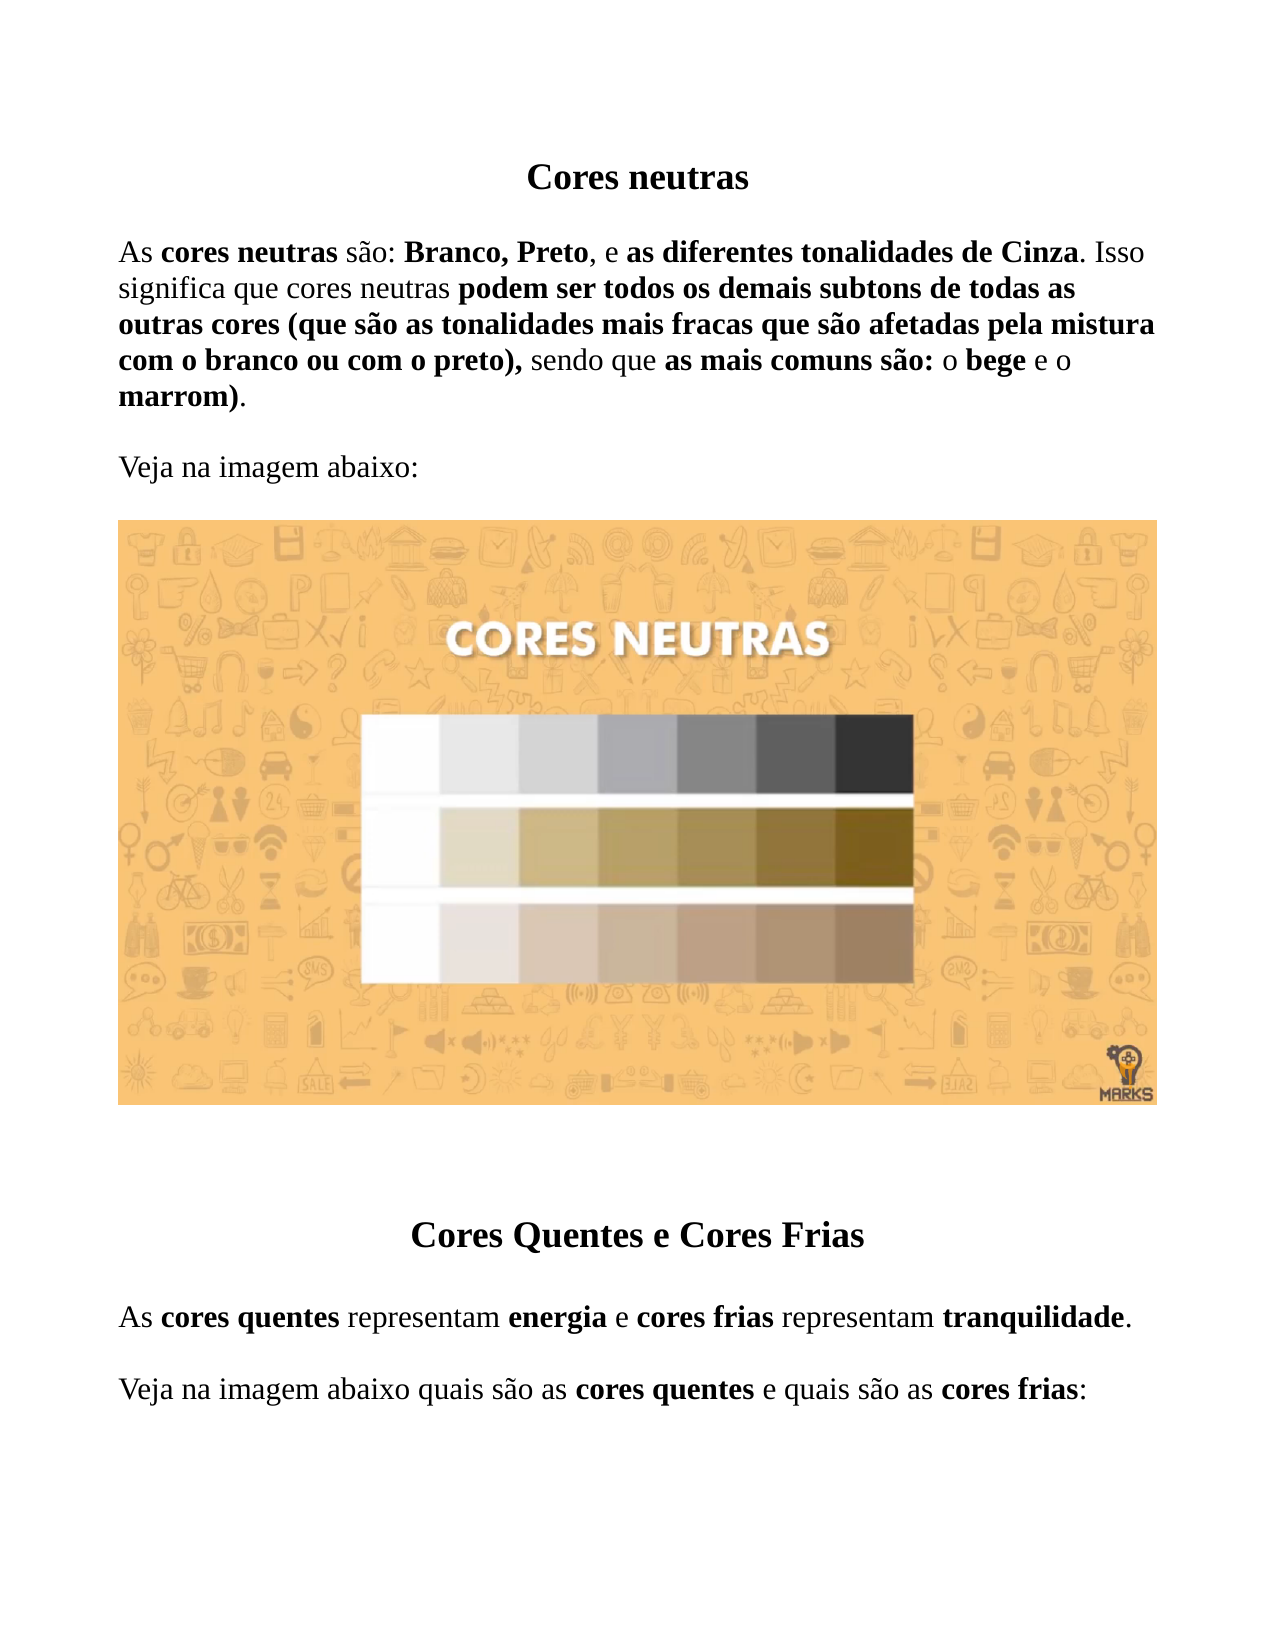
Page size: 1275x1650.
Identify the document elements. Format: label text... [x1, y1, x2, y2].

text Cores neutras [118, 154, 1157, 197]
text Cores Quentes e Cores Frias [118, 1212, 1157, 1256]
text As cores neutras são: Branco, Preto, e as diferentes tonalidades de Cinza. Isso significa que cores neutras podem ser todos os demais subtons de todas as outras cores (que são as tonalidades mais fracas que são afetadas pela mistura com o branco ou com o preto), sendo que as mais comuns são: o bege e o marrom). [118, 233, 1157, 413]
picture [118, 520, 1157, 1105]
text Veja na imagem abaixo quais são as cores quentes e quais são as cores frias: [118, 1371, 1157, 1406]
text As cores quentes representam energia e cores frias representam tranquilidade. [118, 1299, 1157, 1334]
text Veja na imagem abaixo: [118, 449, 1157, 485]
